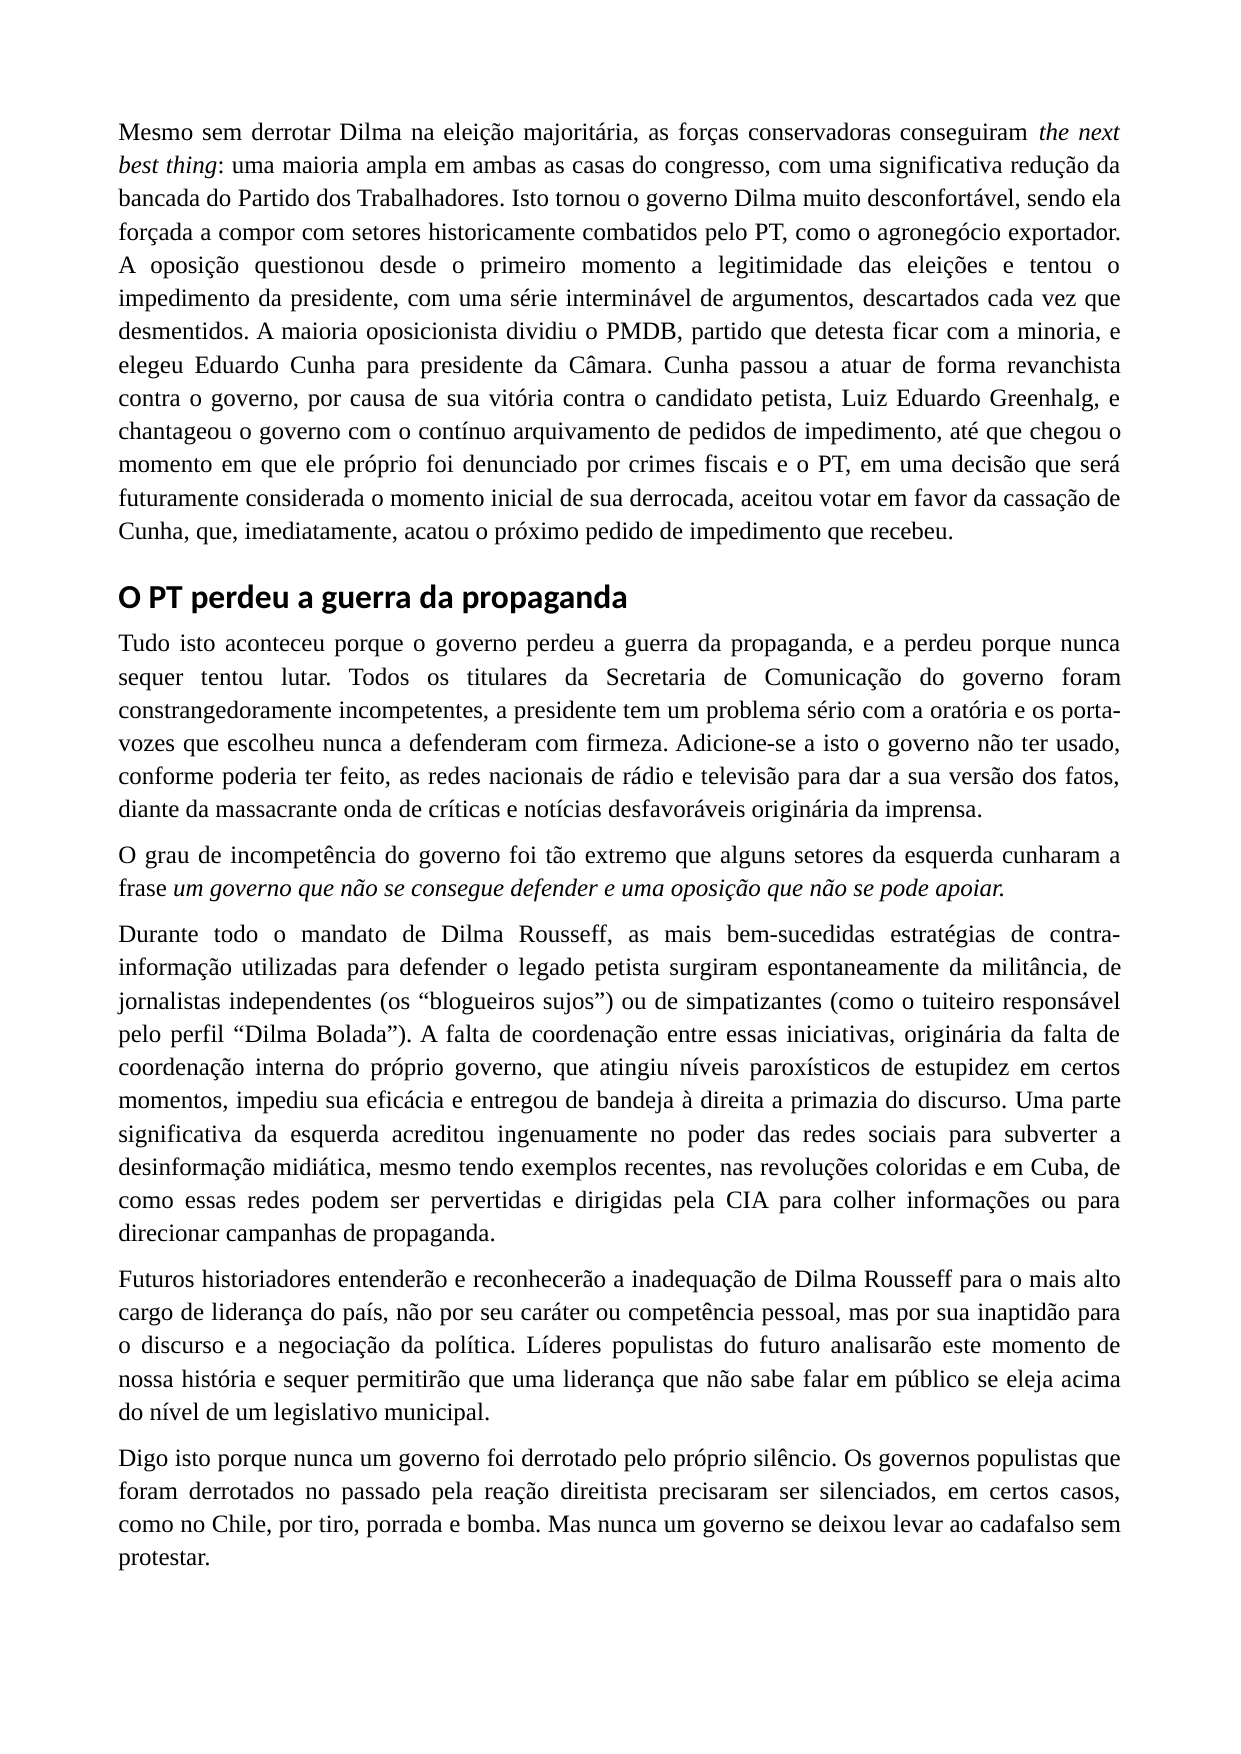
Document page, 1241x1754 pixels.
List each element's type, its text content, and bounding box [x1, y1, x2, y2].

text Futuros historiadores entenderão e reconhecerão a inadequação de Dilma Rousseff para o mais alto cargo de liderança do país, não por seu caráter ou competência pessoal, mas por sua inaptidão para o discurso e a negociação da política. Líderes populistas do futuro analisarão este momento de nossa história e sequer permitirão que uma liderança que não sabe falar em público se eleja acima do nível de um legislativo municipal. [118, 1265, 1122, 1426]
subtitle O PT perdeu a guerra da propaganda [118, 583, 1122, 617]
text Tudo isto aconteceu porque o governo perdeu a guerra da propaganda, e a perdeu porque nunca sequer tentou lutar. Todos os titulares da Secretaria de Comunicação do governo foram constrangedoramente incompetentes, a presidente tem um problema sério com a oratória e os porta-vozes que escolheu nunca a defenderam com firmeza. Adicione-se a isto o governo não ter usado, conforme poderia ter feito, as redes nacionais de rádio e televisão para dar a sua versão dos fatos, diante da massacrante onda de críticas e notícias desfavoráveis originária da imprensa. [118, 629, 1122, 823]
text Digo isto porque nunca um governo foi derrotado pelo próprio silêncio. Os governos populistas que foram derrotados no passado pela reação direitista precisaram ser silenciados, em certos casos, como no Chile, por tiro, porrada e bomba. Mas nunca um governo se deixou levar ao cadafalso sem protestar. [118, 1444, 1122, 1571]
text Mesmo sem derrotar Dilma na eleição majoritária, as forças conservadoras conseguiram the next best thing: uma maioria ampla em ambas as casas do congresso, com uma significativa redução da bancada do Partido dos Trabalhadores. Isto tornou o governo Dilma muito desconfortável, sendo ela forçada a compor com setores historicamente combatidos pelo PT, como o agronegócio exportador. A oposição questionou desde o primeiro momento a legitimidade das eleições e tentou o impedimento da presidente, com uma série interminável de argumentos, descartados cada vez que desmentidos. A maioria oposicionista dividiu o PMDB, partido que detesta ficar com a minoria, e elegeu Eduardo Cunha para presidente da Câmara. Cunha passou a atuar de forma revanchista contra o governo, por causa de sua vitória contra o candidato petista, Luiz Eduardo Greenhalg, e chantageou o governo com o contínuo arquivamento de pedidos de impedimento, até que chegou o momento em que ele próprio foi denunciado por crimes fiscais e o PT, em uma decisão que será futuramente considerada o momento inicial de sua derrocada, aceitou votar em favor da cassação de Cunha, que, imediatamente, acatou o próximo pedido de impedimento que recebeu. [118, 118, 1122, 544]
text O grau de incompetência do governo foi tão extremo que alguns setores da esquerda cunharam a frase um governo que não se consegue defender e uma oposição que não se pode apoiar. [118, 841, 1122, 902]
text Durante todo o mandato de Dilma Rousseff, as mais bem-sucedidas estratégias de contra-informação utilizadas para defender o legado petista surgiram espontaneamente da militância, de jornalistas independentes (os “blogueiros sujos”) ou de simpatizantes (como o tuiteiro responsável pelo perfil “Dilma Bolada”). A falta de coordenação entre essas iniciativas, originária da falta de coordenação interna do próprio governo, que atingiu níveis paroxísticos de estupidez em certos momentos, impediu sua eficácia e entregou de bandeja à direita a primazia do discurso. Uma parte significativa da esquerda acreditou ingenuamente no poder das redes sociais para subverter a desinformação midiática, mesmo tendo exemplos recentes, nas revoluções coloridas e em Cuba, de como essas redes podem ser pervertidas e dirigidas pela CIA para colher informações ou para direcionar campanhas de propaganda. [118, 920, 1122, 1247]
